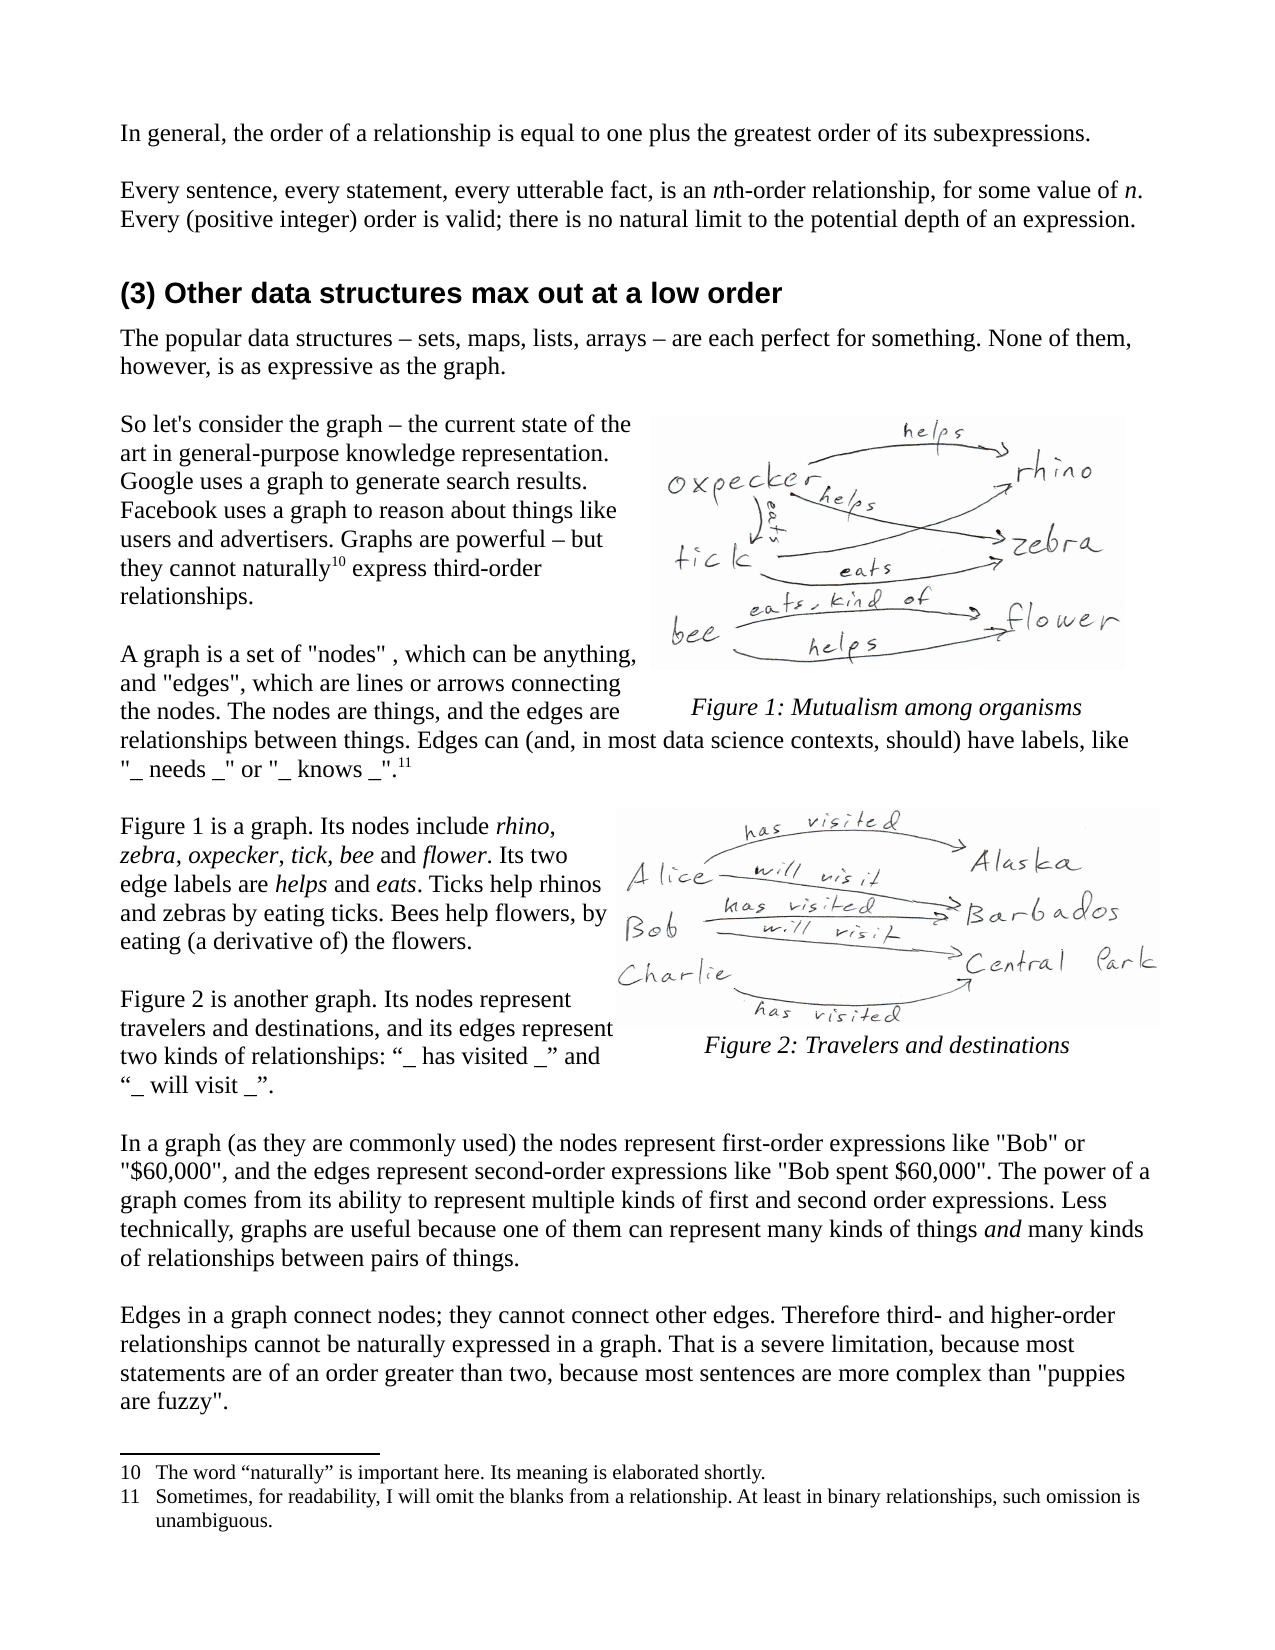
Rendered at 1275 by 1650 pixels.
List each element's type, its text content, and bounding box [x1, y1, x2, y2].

text In general, the order of a relationship is equal to one plus the greatest order of its subexpressions. [120, 118, 1155, 147]
picture [649, 415, 1126, 670]
text Figure 2 is another graph. Its nodes represent travelers and destinations, and its edges represent two kinds of relationships: “_ has visited _” and “_ will visit _”. [120, 984, 1155, 1099]
text The word “naturally” is important here. Its meaning is elaborated shortly. [120, 1460, 1155, 1484]
text In a graph (as they are commonly used) the nodes represent first-order expressions like "Bob" or "$60,000", and the edges represent second-order expressions like "Bob spent $60,000". The power of a graph comes from its ability to represent multiple kinds of first and second order expressions. Less technically, graphs are useful because one of them can represent many kinds of things and many kinds of relationships between pairs of things. [120, 1128, 1155, 1271]
text Figure 1: Mutualism among organisms [650, 670, 1125, 720]
picture [615, 808, 1161, 1030]
text Figure 2: Travelers and destinations [616, 1030, 1161, 1059]
text Figure 1 is a graph. Its nodes include rhino, zebra, oxpecker, tick, bee and flower. Its two edge labels are helps and eats. Ticks help rhinos and zebras by eating ticks. Bees help flowers, by eating (a derivative of) the flowers. [120, 811, 615, 955]
text So let's consider the graph – the current state of the art in general-purpose knowledge representation. Google uses a graph to generate search results. Facebook uses a graph to reason about things like users and advertisers. Graphs are powerful – but they cannot naturally express third-order relationships. [120, 409, 650, 610]
text [650, 402, 1125, 415]
text The popular data structures – sets, maps, lists, arrays – are each perfect for something. None of them, however, is as expressive as the graph. [120, 323, 1155, 380]
text Every sentence, every statement, every utterable fact, is an nth-order relationship, for some value of n. Every (positive integer) order is valid; there is no natural limit to the potential depth of an expression. [120, 176, 1155, 233]
subtitle (3) Other data structures max out at a low order [120, 276, 1155, 310]
text A graph is a set of "nodes" , which can be anything, and "edges", which are lines or arrows connecting the nodes. The nodes are things, and the edges are relationships between things. Edges can (and, in most data science contexts, should) have labels, like "_ needs _" or "_ knows _". [120, 639, 1155, 783]
text Sometimes, for readability, I will omit the blanks from a relationship. At least in binary relationships, such omission is unambiguous. [120, 1484, 1155, 1532]
text Edges in a graph connect nodes; they cannot connect other edges. Therefore third- and higher-order relationships cannot be naturally expressed in a graph. That is a severe limitation, because most statements are of an order greater than two, because most sentences are more complex than "puppies are fuzzy". [120, 1271, 1155, 1415]
